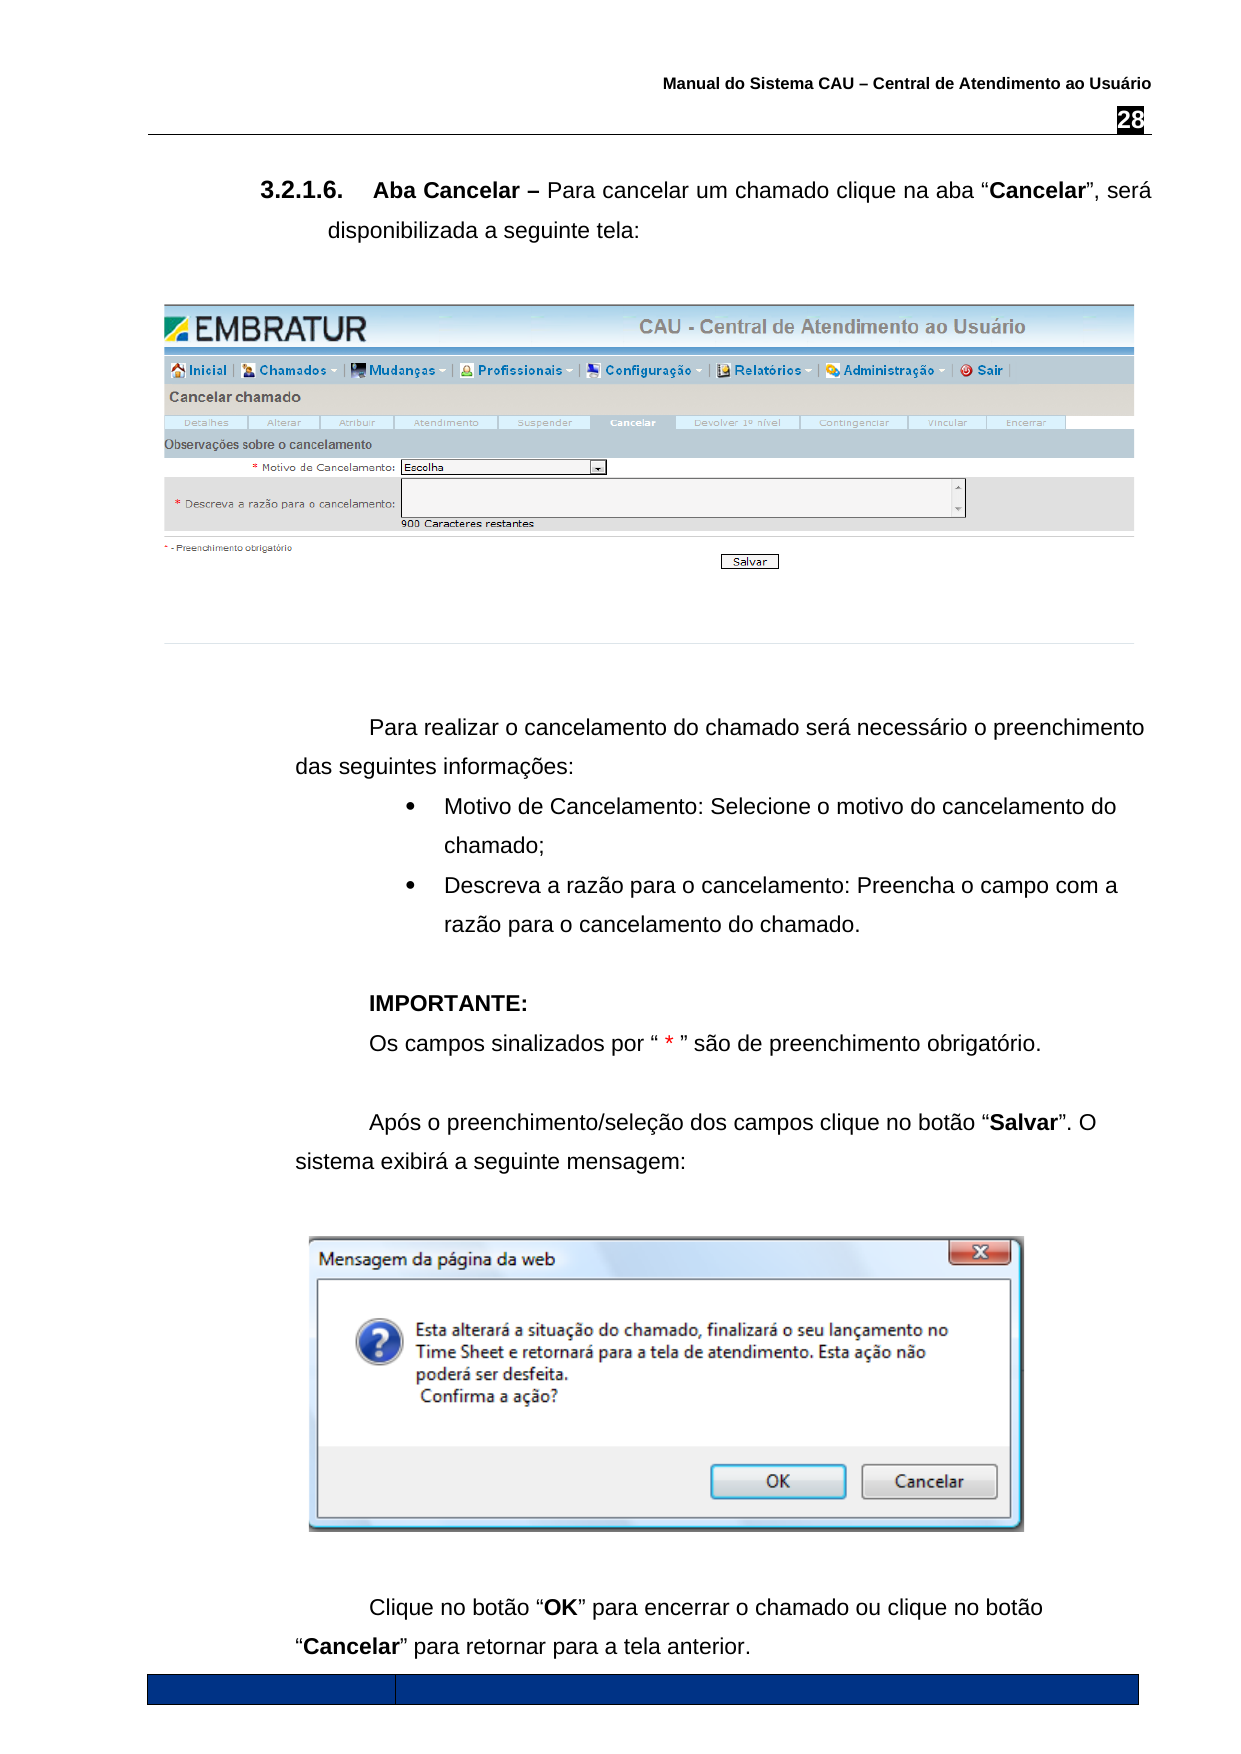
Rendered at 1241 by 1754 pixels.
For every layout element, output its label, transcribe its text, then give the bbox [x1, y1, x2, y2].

list Descreva a razão para o cancelamento: Preencha o campo com a razão para o cancelamento do chamado. [406, 872, 1152, 938]
text Clique no botão “OK” para encerrar o chamado ou clique no botão “Cancelar” para retornar para a tela anterior. [295, 1594, 1152, 1659]
text IMPORTANTE: [295, 990, 1152, 1017]
picture [308, 1236, 1025, 1532]
picture [164, 304, 1135, 653]
text Para realizar o cancelamento do chamado será necessário o preenchimento das seguintes informações: [295, 714, 1152, 780]
list Aba Cancelar – Para cancelar um chamado clique na aba “Cancelar”, será disponibilizada a seguinte tela: [260, 175, 1152, 243]
text Os campos sinalizados por “ * ” são de preenchimento obrigatório. [295, 1030, 1152, 1056]
list Motivo de Cancelamento: Selecione o motivo do cancelamento do chamado; [406, 793, 1152, 859]
text Após o preenchimento/seleção dos campos clique no botão “Salvar”. O sistema exibirá a seguinte mensagem: [295, 1109, 1152, 1174]
